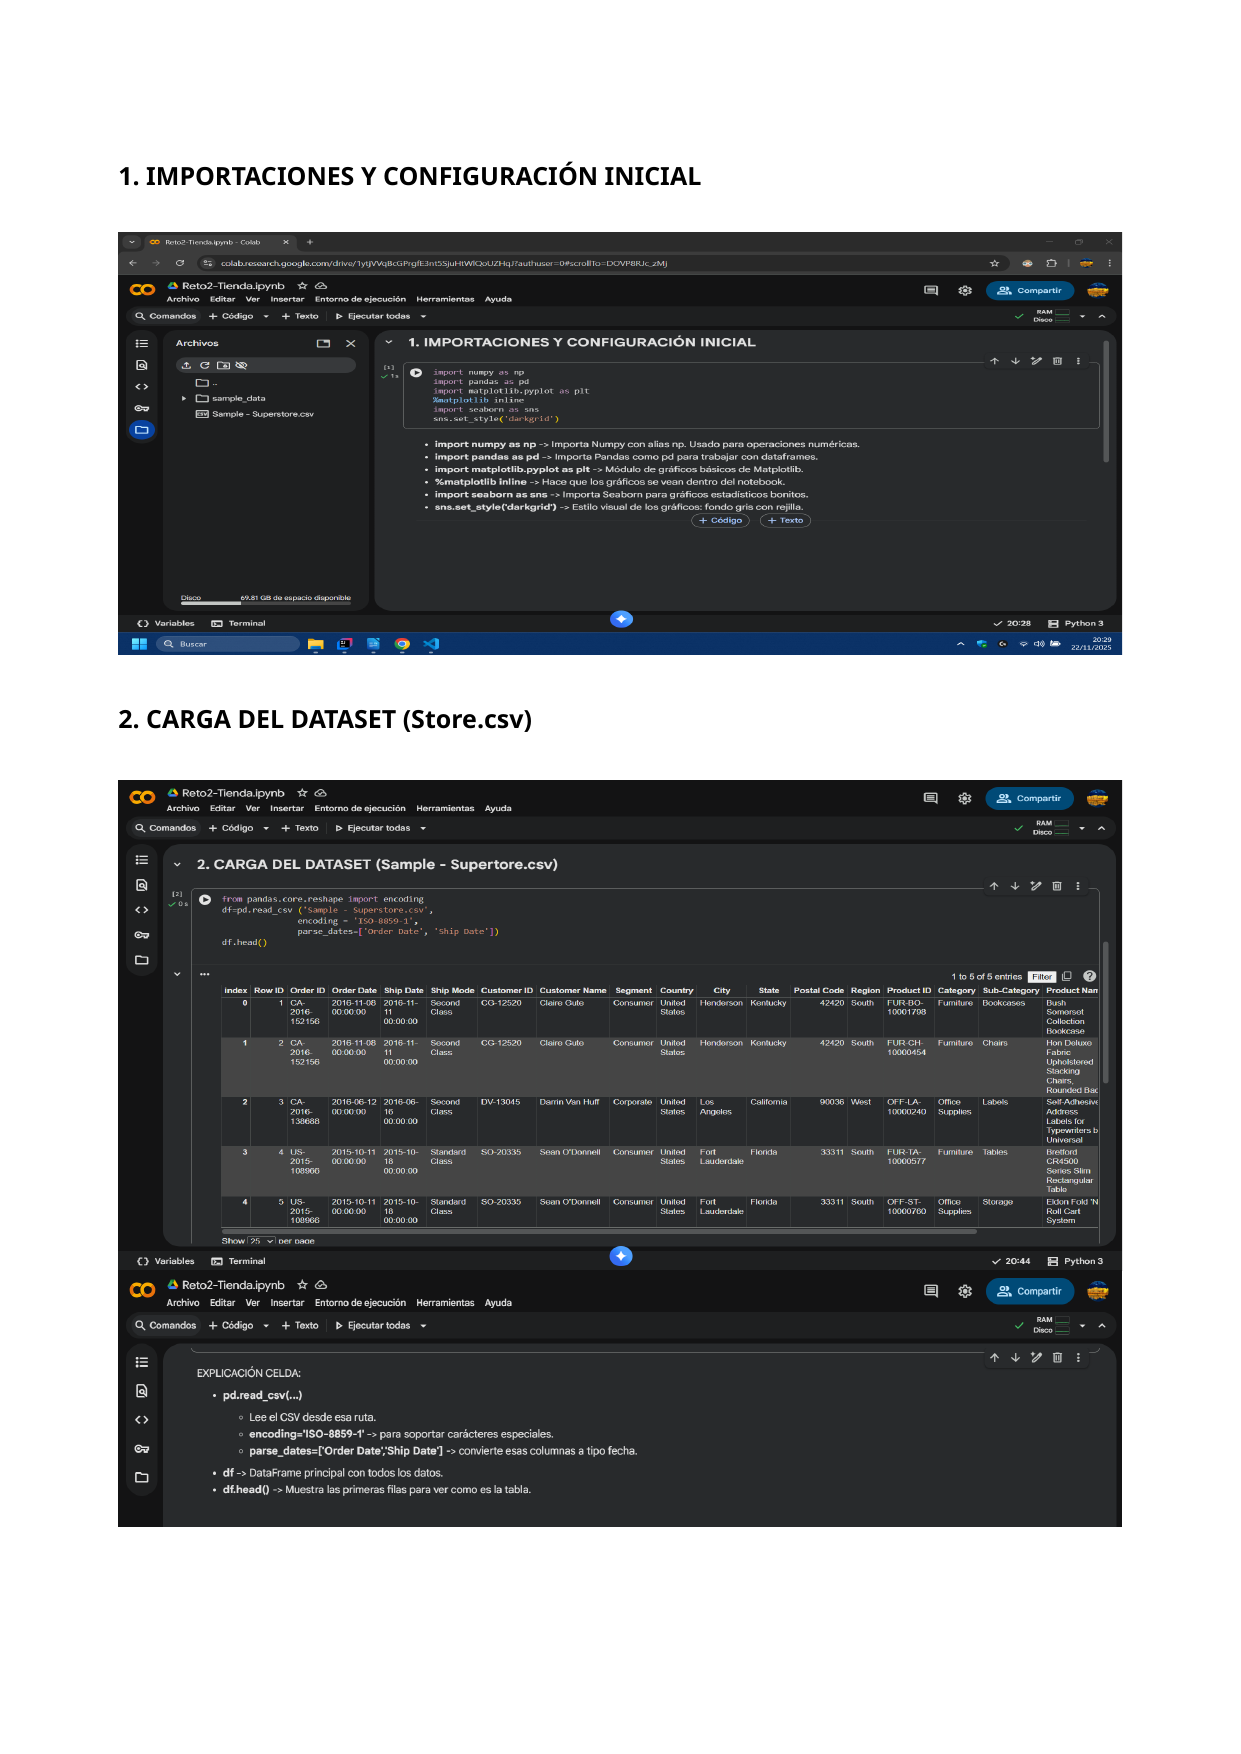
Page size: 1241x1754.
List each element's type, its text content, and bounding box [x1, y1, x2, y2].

picture [118, 232, 1123, 655]
picture [118, 780, 1123, 1271]
text 2. CARGA DEL DATASET (Store.csv) [118, 702, 1122, 736]
text 1. IMPORTACIONES Y CONFIGURACIÓN INICIAL [118, 159, 1122, 193]
